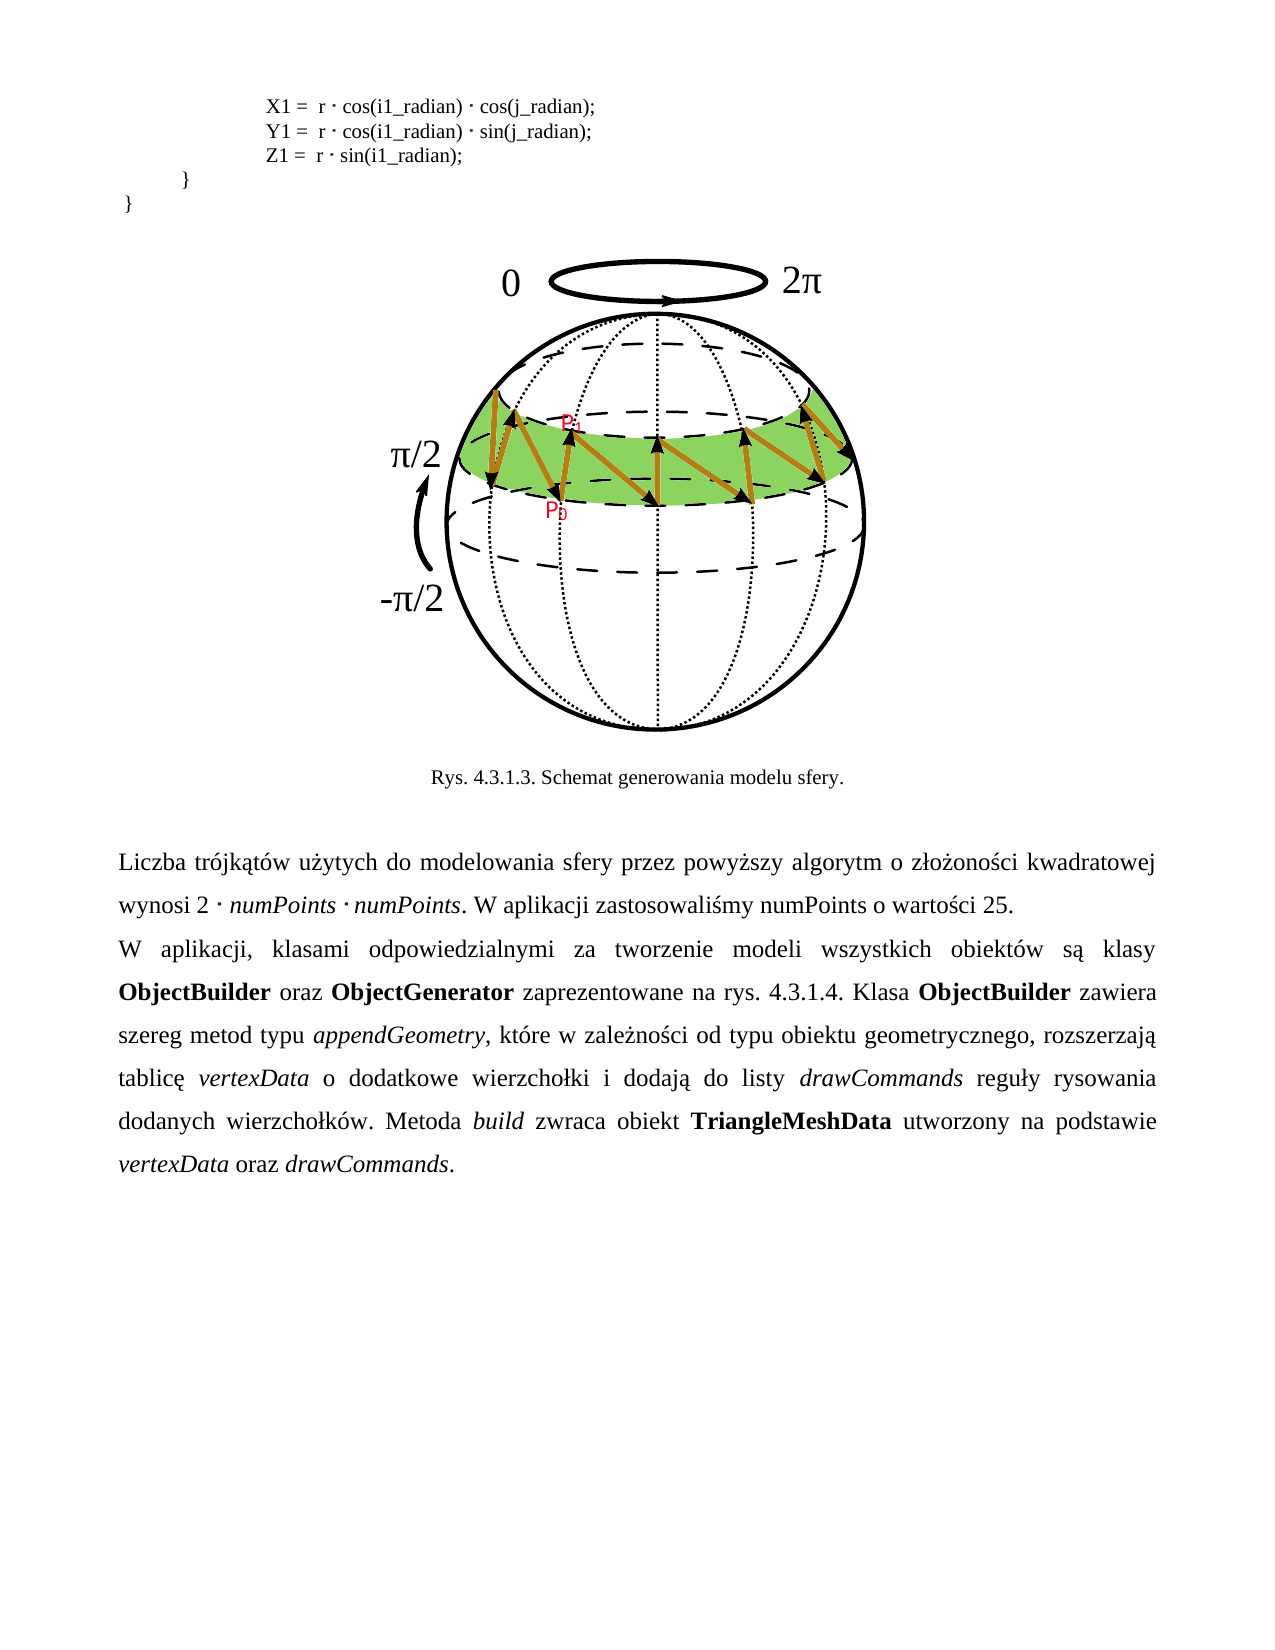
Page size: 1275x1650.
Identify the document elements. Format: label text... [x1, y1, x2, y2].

text X1 = r ᐧ cos(i1_radian) ᐧ cos(j_radian); [192, 94, 1157, 118]
text Liczba trójkątów użytych do modelowania sfery przez powyższy algorytm o złożoności kwadratowej wynosi 2 ᐧ numPoints ᐧ numPoints. W aplikacji zastosowaliśmy numPoints o wartości 25. [118, 847, 1157, 919]
text Y1 = r ᐧ cos(i1_radian) ᐧ sin(j_radian); [192, 118, 1157, 143]
text Z1 = r ᐧ sin(i1_radian); [192, 143, 1157, 167]
text Rys. 4.3.1.3. Schemat generowania modelu sfery. [118, 765, 1157, 789]
text } [118, 191, 1157, 215]
text W aplikacji, klasami odpowiedzialnymi za tworzenie modeli wszystkich obiektów są klasy ObjectBuilder oraz ObjectGenerator zaprezentowane na rys. 4.3.1.4. Klasa ObjectBuilder zawiera szereg metod typu appendGeometry, które w zależności od typu obiektu geometrycznego, rozszerzają tablicę vertexData o dodatkowe wierzchołki i dodają do listy drawCommands reguły rysowania dodanych wierzchołków. Metoda build zwraca obiekt TriangleMeshData utworzony na podstawie vertexData oraz drawCommands. [118, 934, 1157, 1178]
text } [118, 167, 1157, 191]
